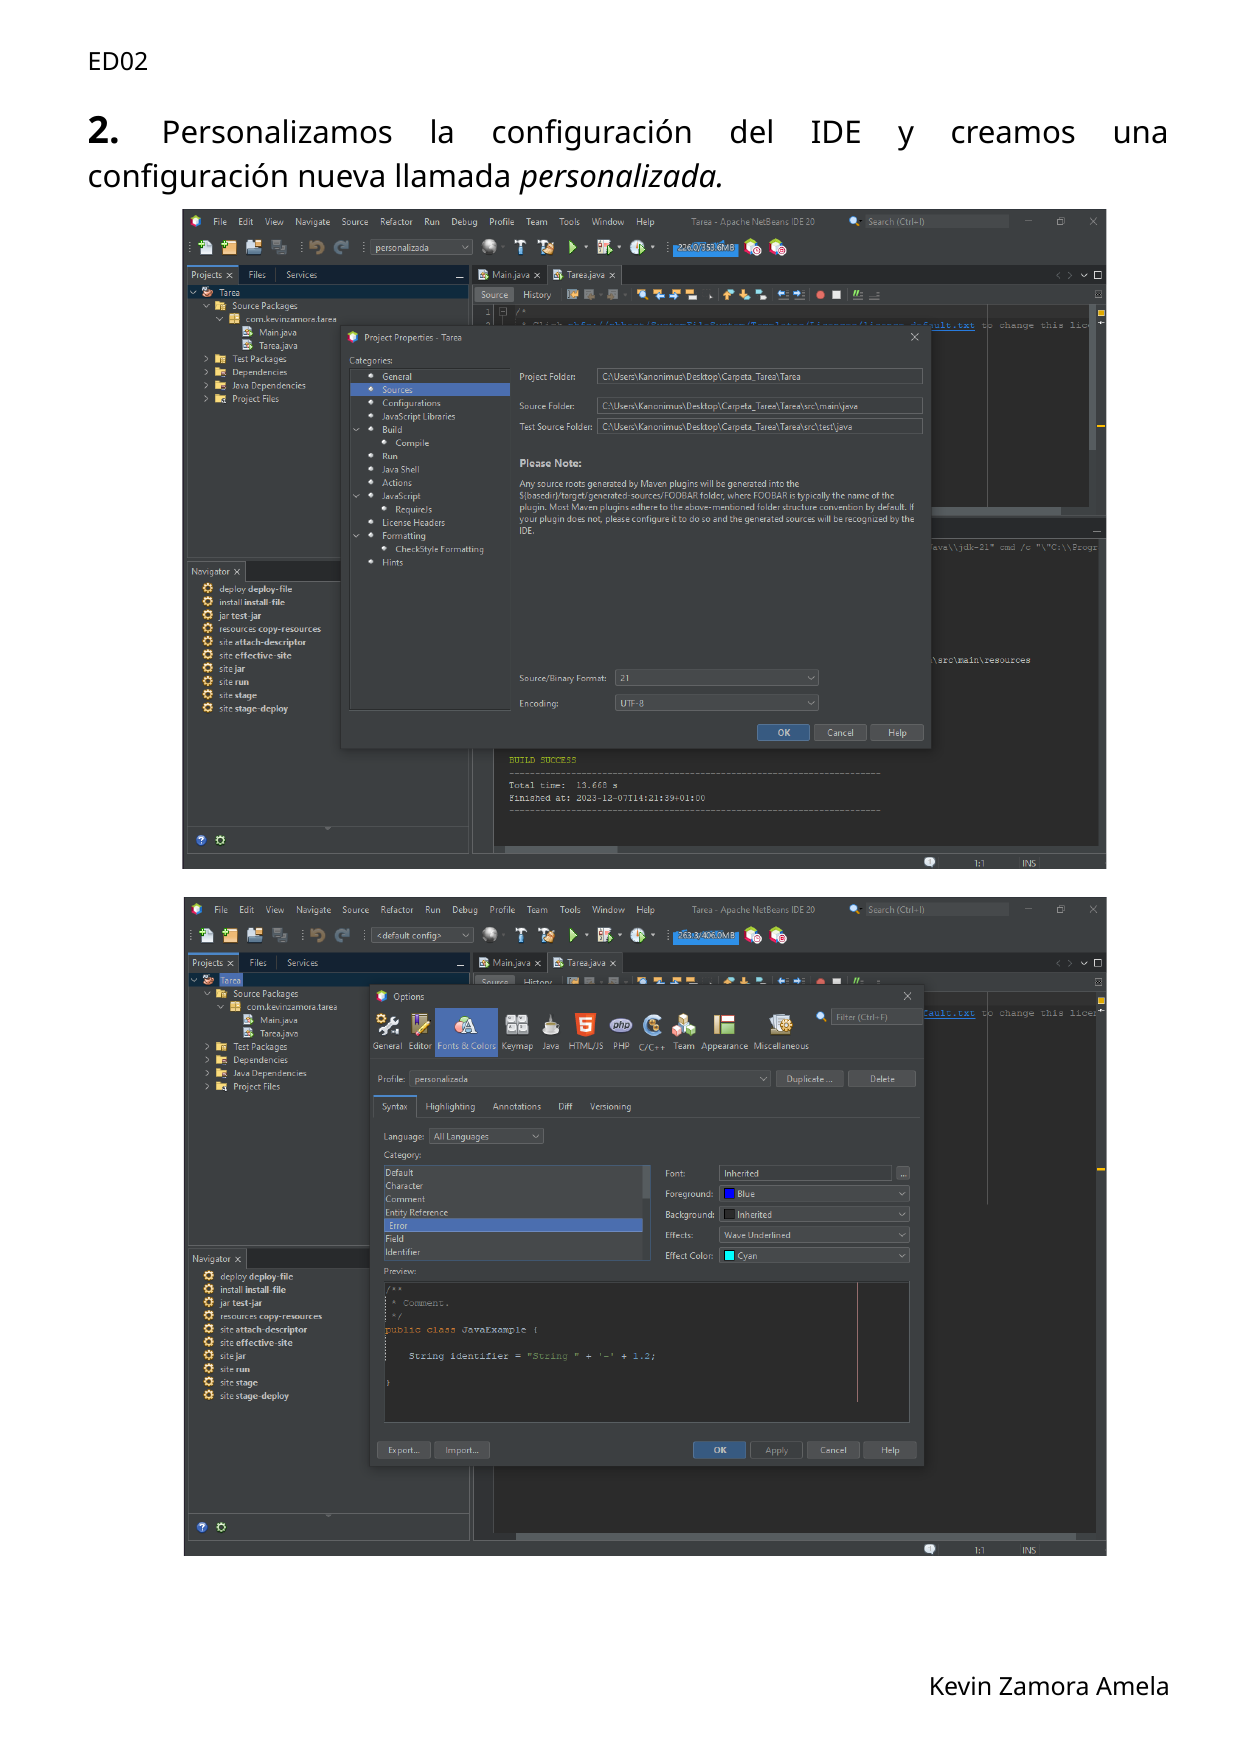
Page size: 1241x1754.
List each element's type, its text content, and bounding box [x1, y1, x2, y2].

subtitle Personalizamos la configuración del IDE y creamos una configuración nueva llamada personalizada. [87, 103, 1170, 197]
picture [182, 209, 1107, 869]
picture [183, 897, 1107, 1556]
